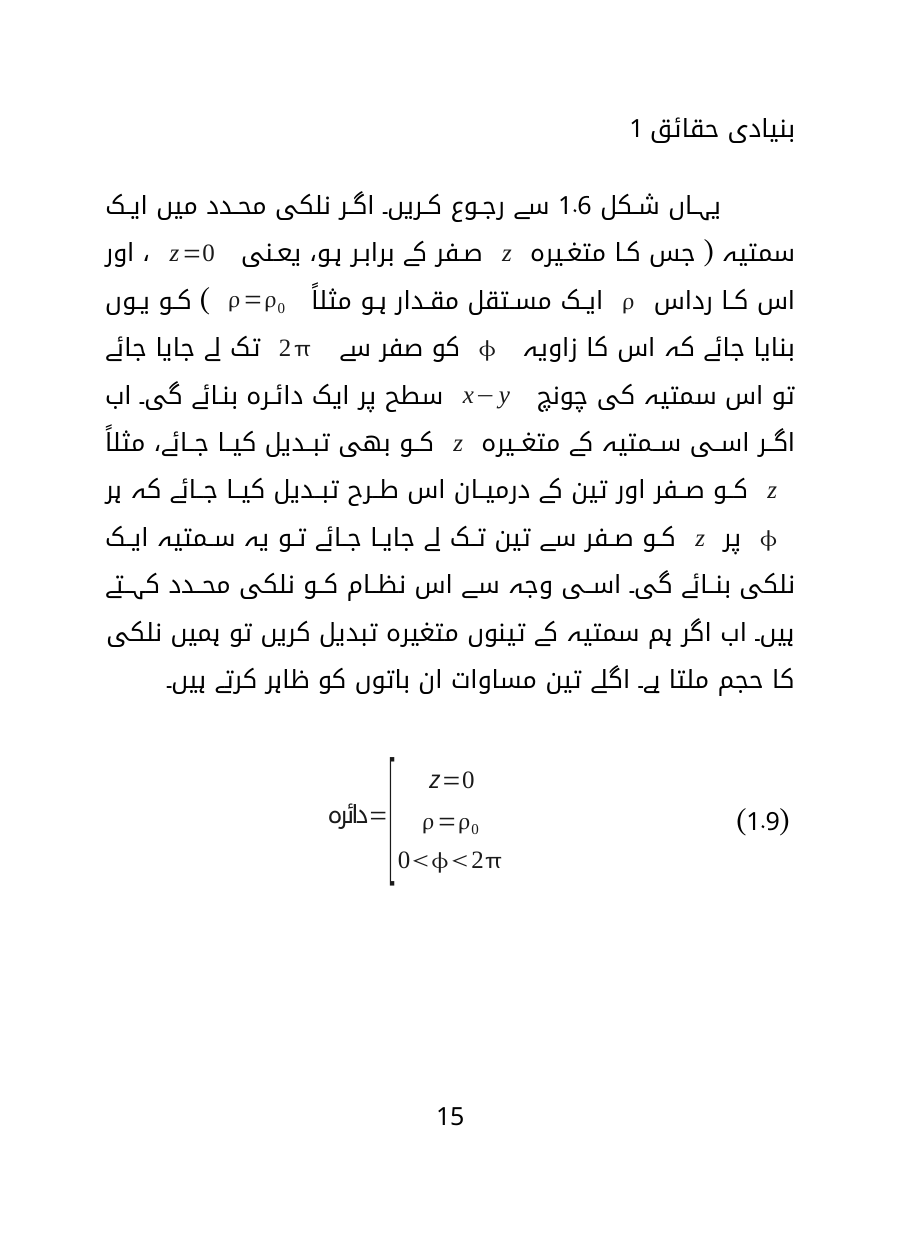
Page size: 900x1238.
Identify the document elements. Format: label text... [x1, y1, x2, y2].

text یہاں شکل 1.6 سے رجوع کریں۔ اگر نلکی محدد میں ایک سمتیہ ( جس کا متغیرہصفر کے برابر ہو، یعنی ، اور اس کا رداسایک مستقل مقدار ہو مثلاً ) کو یوں بنایا جائے کہ اس کا زاویہ کو صفر سے تک لے جایا جائے تو اس سمتیہ کی چونچ سطح پر ایک دائرہ بنائے گی۔ اب اگر اسی سمتیہ کے متغیرہکو بھی تبدیل کیا جائے، مثلاً کو صفر اور تین کے درمیان اس طرح تبدیل کیا جائے کہ ہرپرکو صفر سے تین تک لے جایا جائے تو یہ سمتیہ ایک نلکی بنائے گی۔ اسی وجہ سے اس نظام کو نلکی محدد کہتے ہیں۔ اب اگر ہم سمتیہ کے تینوں متغیرہ تبدیل کریں تو ہمیں نلکی کا حجم ملتا ہے۔ اگلے تین مساوات ان باتوں کو ظاہر کرتے ہیں۔ [105, 182, 795, 704]
table_header (1.9) [718, 750, 795, 905]
table_header [105, 750, 718, 905]
